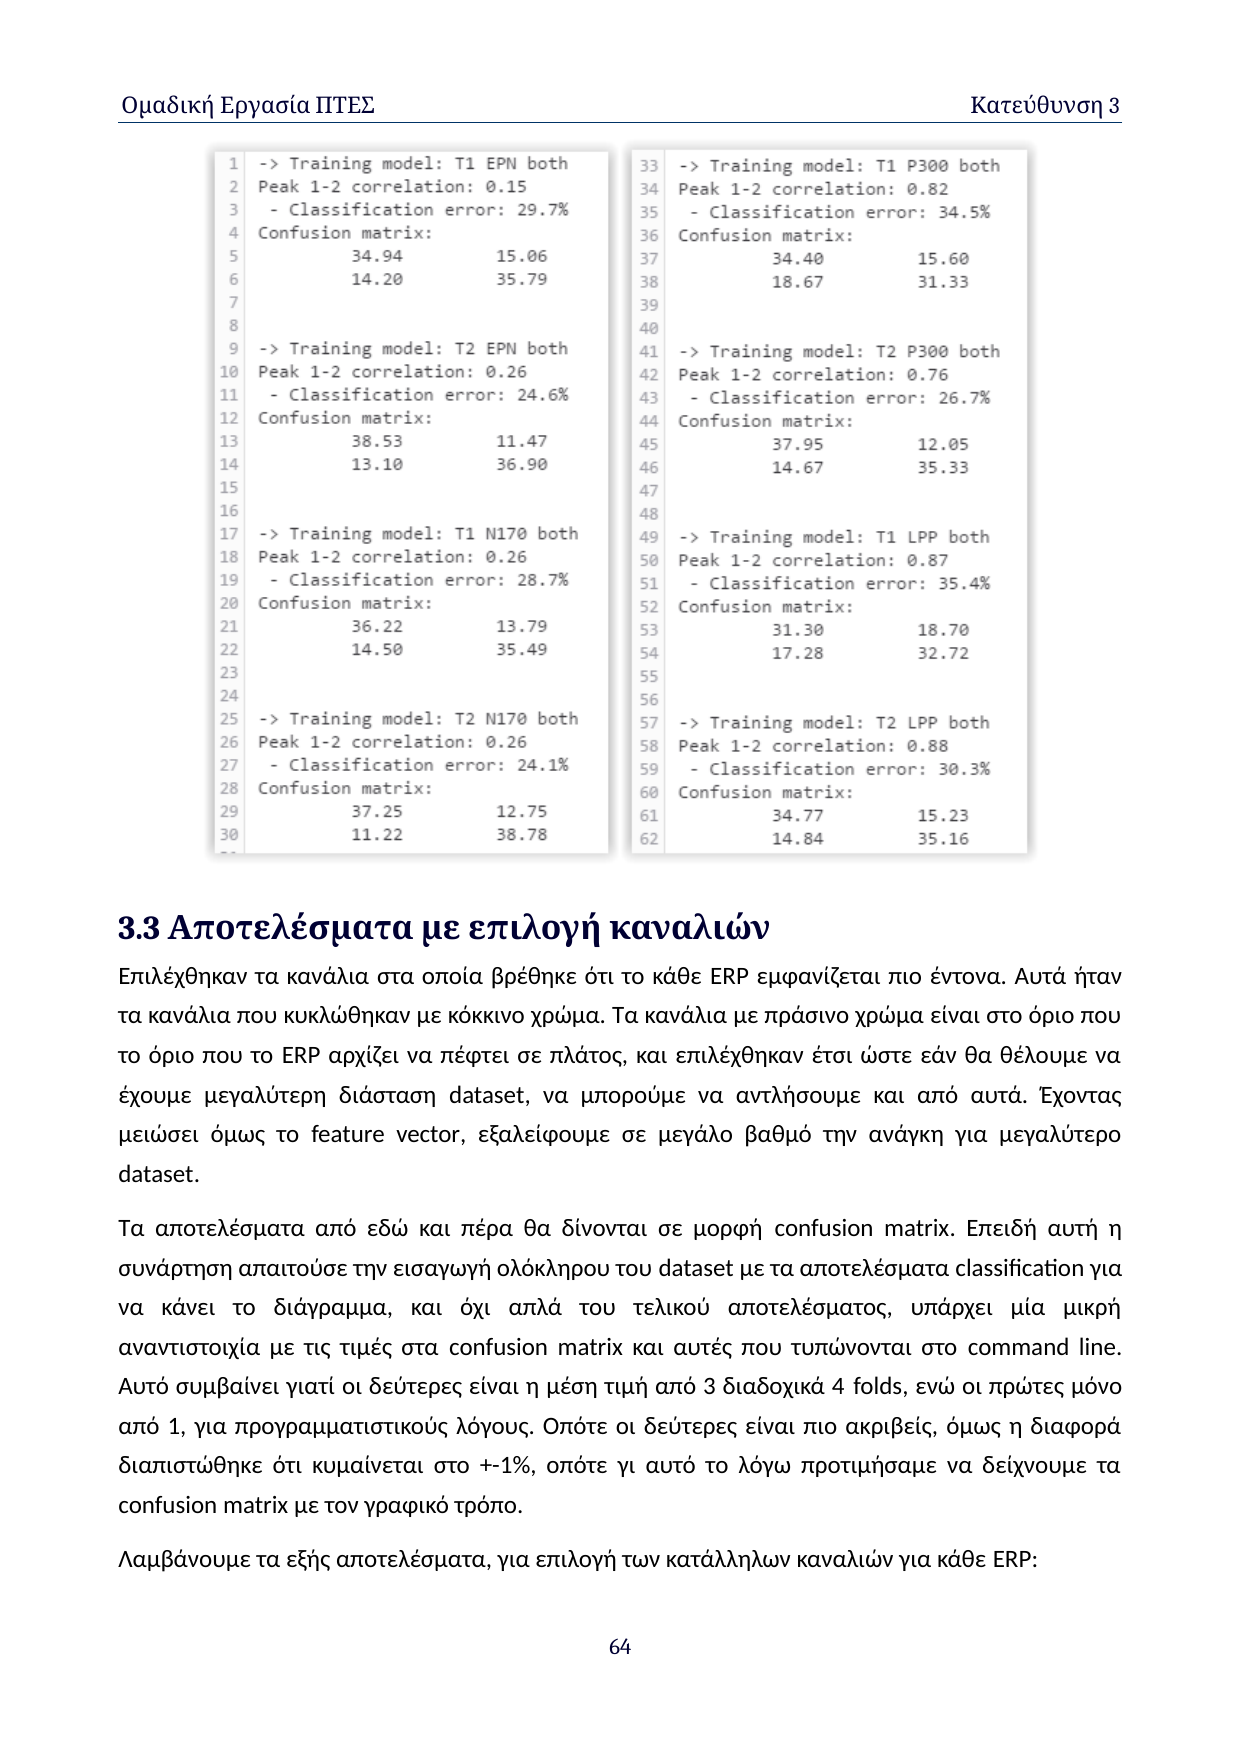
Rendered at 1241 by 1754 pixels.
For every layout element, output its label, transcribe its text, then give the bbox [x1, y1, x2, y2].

text Λαμβάνουμε τα εξής αποτελέσματα, για επιλογή των κατάλληλων καναλιών για κάθε ERP: [118, 1543, 1122, 1574]
text Επιλέχθηκαν τα κανάλια στα οποία βρέθηκε ότι το κάθε ERP εμφανίζεται πιο έντονα. Αυτά ήταν τα κανάλια που κυκλώθηκαν με κόκκινο χρώμα. Τα κανάλια με πράσινο χρώμα είναι στο όριο που το όριο που το ERP αρχίζει να πέφτει σε πλάτος, και επιλέχθηκαν έτσι ώστε εάν θα θέλουμε να έχουμε μεγαλύτερη διάσταση dataset, να μπορούμε να αντλήσουμε και από αυτά. Έχοντας μειώσει όμως το feature vector, εξαλείφουμε σε μεγάλο βαθμό την ανάγκη για μεγαλύτερο dataset. [118, 960, 1122, 1188]
text Τα αποτελέσματα από εδώ και πέρα θα δίνονται σε μορφή confusion matrix. Επειδή αυτή η συνάρτηση απαιτούσε την εισαγωγή ολόκληρου του dataset με τα αποτελέσματα classification για να κάνει το διάγραμμα, και όχι απλά του τελικού αποτελέσματος, υπάρχει μία μικρή αναντιστοιχία με τις τιμές στα confusion matrix και αυτές που τυπώνονται στο command line. Αυτό συμβαίνει γιατί οι δεύτερες είναι η μέση τιμή από 3 διαδοχικά 4 folds, ενώ οι πρώτες μόνο από 1, για προγραμματιστικούς λόγους. Οπότε οι δεύτερες είναι πιο ακριβείς, όμως η διαφορά διαπιστώθηκε ότι κυμαίνεται στο +-1%, οπότε γι αυτό το λόγω προτιμήσαμε να δείχνουμε τα confusion matrix με τον γραφικό τρόπο. [118, 1212, 1122, 1520]
picture [202, 137, 1039, 865]
subtitle Αποτελέσματα με επιλογή καναλιών [118, 909, 1122, 947]
